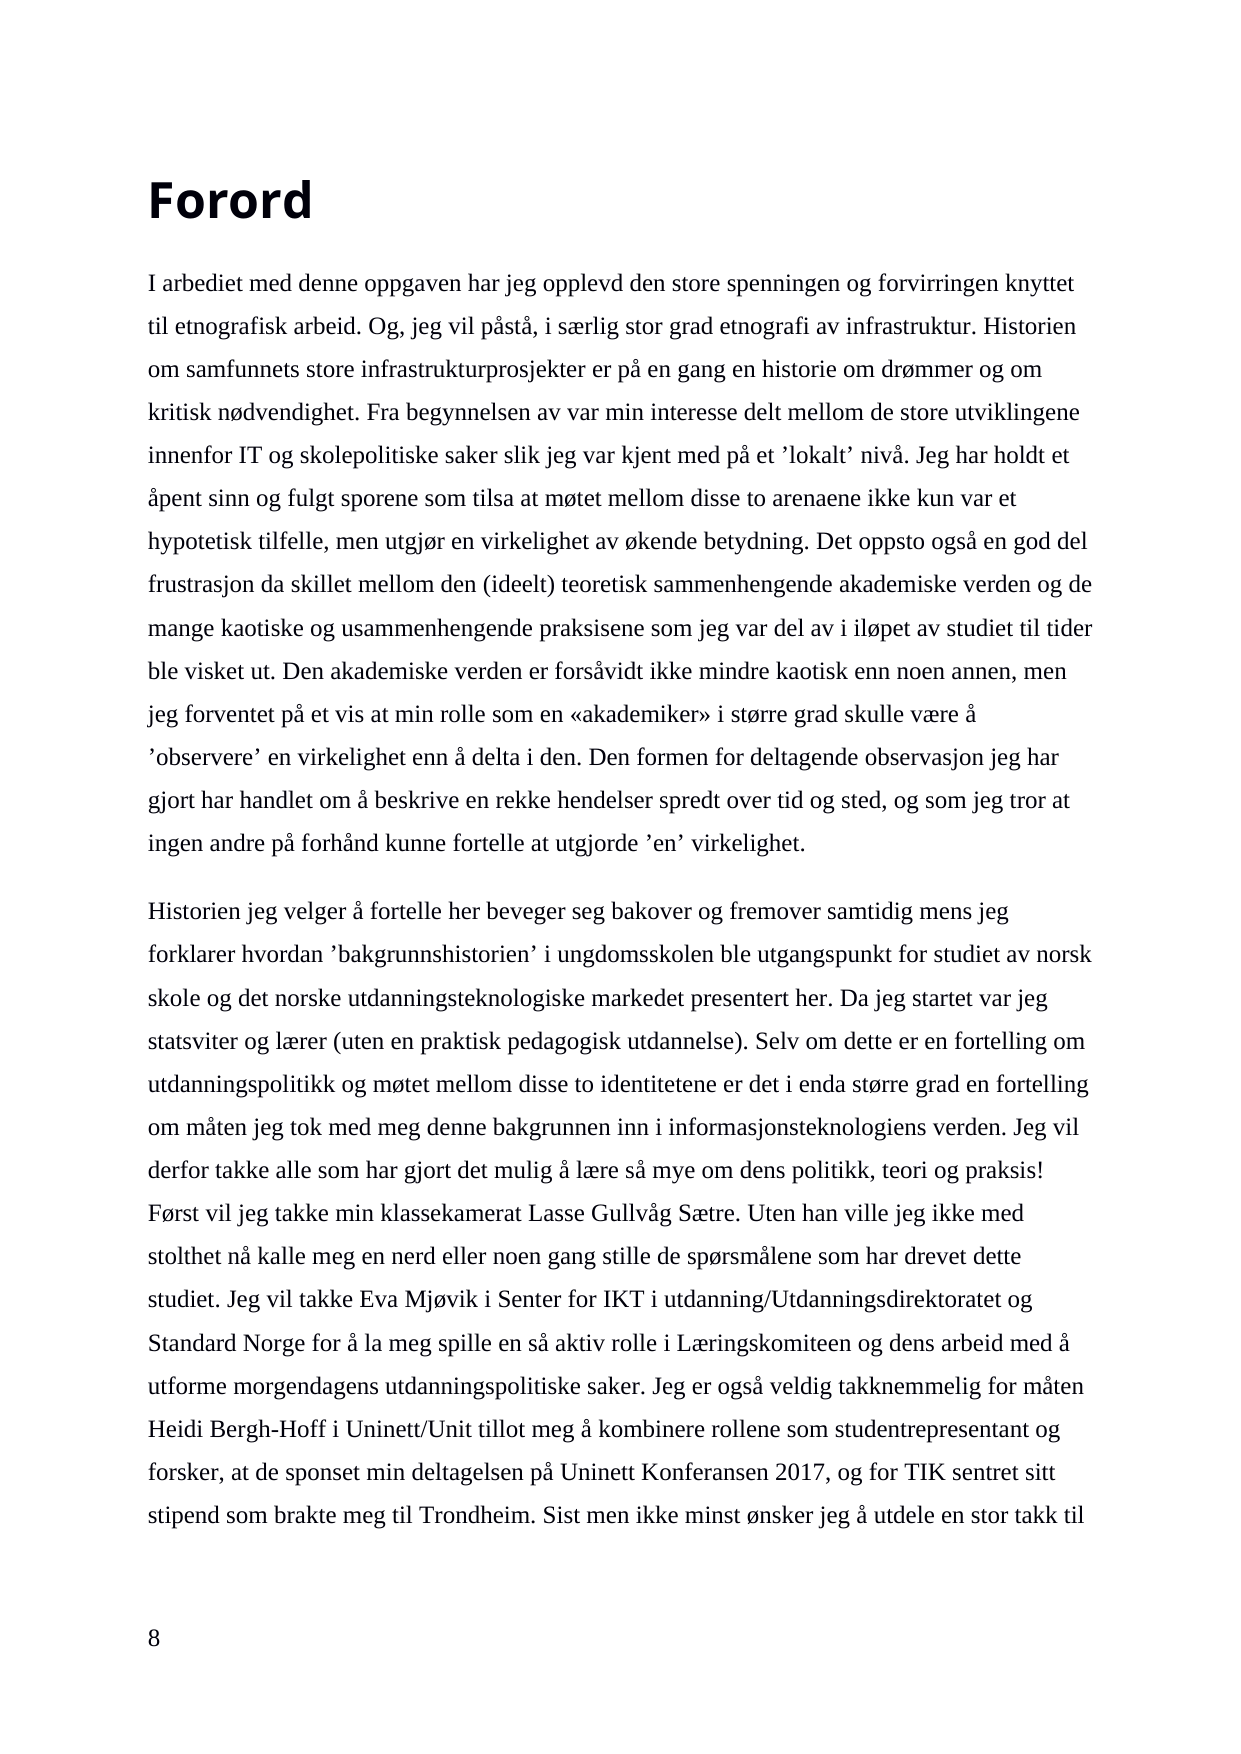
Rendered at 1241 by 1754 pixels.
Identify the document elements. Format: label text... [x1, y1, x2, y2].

text Historien jeg velger å fortelle her beveger seg bakover og fremover samtidig mens jeg forklarer hvordan ’bakgrunnshistorien’ i ungdomsskolen ble utgangspunkt for studiet av norsk skole og det norske utdanningsteknologiske markedet presentert her. Da jeg startet var jeg statsviter og lærer (uten en praktisk pedagogisk utdannelse). Selv om dette er en fortelling om utdanningspolitikk og møtet mellom disse to identitetene er det i enda større grad en fortelling om måten jeg tok med meg denne bakgrunnen inn i informasjonsteknologiens verden. Jeg vil derfor takke alle som har gjort det mulig å lære så mye om dens politikk, teori og praksis! Først vil jeg takke min klassekamerat Lasse Gullvåg Sætre. Uten han ville jeg ikke med stolthet nå kalle meg en nerd eller noen gang stille de spørsmålene som har drevet dette studiet. Jeg vil takke Eva Mjøvik i Senter for IKT i utdanning/Utdanningsdirektoratet og Standard Norge for å la meg spille en så aktiv rolle i Læringskomiteen og dens arbeid med å utforme morgendagens utdanningspolitiske saker. Jeg er også veldig takknemmelig for måten Heidi Bergh-Hoff i Uninett/Unit tillot meg å kombinere rollene som studentrepresentant og forsker, at de sponset min deltagelsen på Uninett Konferansen 2017, og for TIK sentret sitt stipend som brakte meg til Trondheim. Sist men ikke minst ønsker jeg å utdele en stor takk til [148, 896, 1092, 1529]
text I arbediet med denne oppgaven har jeg opplevd den store spenningen og forvirringen knyttet til etnografisk arbeid. Og, jeg vil påstå, i særlig stor grad etnografi av infrastruktur. Historien om samfunnets store infrastrukturprosjekter er på en gang en historie om drømmer og om kritisk nødvendighet. Fra begynnelsen av var min interesse delt mellom de store utviklingene innenfor IT og skolepolitiske saker slik jeg var kjent med på et ’lokalt’ nivå. Jeg har holdt et åpent sinn og fulgt sporene som tilsa at møtet mellom disse to arenaene ikke kun var et hypotetisk tilfelle, men utgjør en virkelighet av økende betydning. Det oppsto også en god del frustrasjon da skillet mellom den (ideelt) teoretisk sammenhengende akademiske verden og de mange kaotiske og usammenhengende praksisene som jeg var del av i iløpet av studiet til tider ble visket ut. Den akademiske verden er forsåvidt ikke mindre kaotisk enn noen annen, men jeg forventet på et vis at min rolle som en «akademiker» i større grad skulle være å ’observere’ en virkelighet enn å delta i den. Den formen for deltagende observasjon jeg har gjort har handlet om å beskrive en rekke hendelser spredt over tid og sted, og som jeg tror at ingen andre på forhånd kunne fortelle at utgjorde ’en’ virkelighet. [148, 268, 1092, 857]
subtitle Forord [148, 165, 1092, 233]
